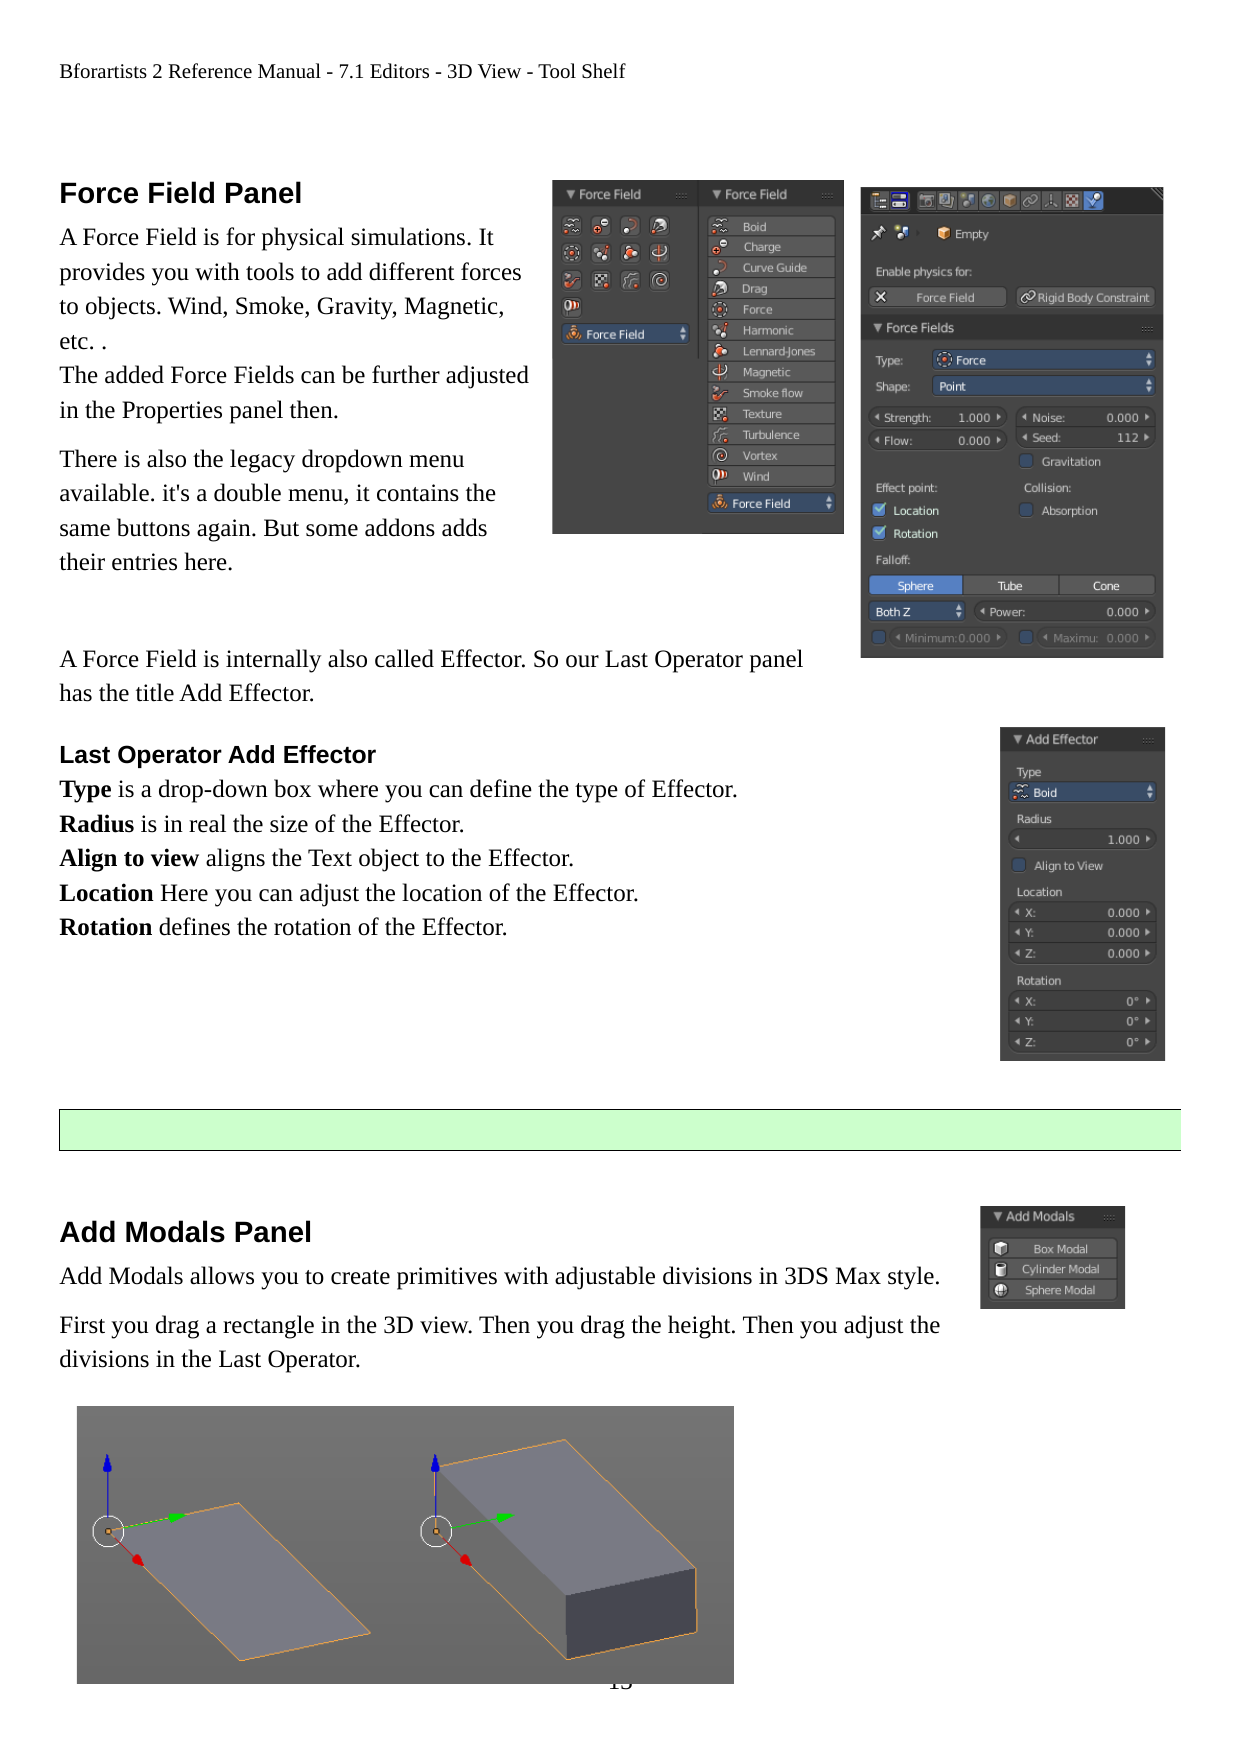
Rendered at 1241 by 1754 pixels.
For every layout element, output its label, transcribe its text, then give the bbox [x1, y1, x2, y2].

subtitle Last Operator Add Effector [59, 740, 1000, 768]
table_header [60, 1110, 1181, 1150]
text There is also the legacy dropdown menu available. it's a double menu, it contains the same buttons again. But some addons adds their entries here. [59, 444, 860, 576]
subtitle Add Modals Panel [59, 1215, 980, 1248]
picture [860, 187, 1164, 658]
picture [552, 180, 844, 534]
text A Force Field is for physical simulations. It provides you with tools to add different forces to objects. Wind, Smoke, Gravity, Magnetic, etc. . The added Force Fields can be further adjusted in the Properties panel then. [59, 222, 552, 424]
text A Force Field is internally also called Effector. So our Last Operator panel has the title Add Effector. [59, 644, 1181, 707]
picture [76, 1406, 734, 1684]
text Type is a drop-down box where you can define the type of Effector. Radius is in real the size of the Effector. Align to view aligns the Text object to the Effector. Location Here you can adjust the location of the Effector. Rotation defines the rotation of the Effector. [59, 774, 1000, 941]
subtitle Force Field Panel [59, 176, 1181, 210]
text First you drag a rectangle in the 3D view. Then you drag the height. Then you adjust the divisions in the Last Operator. [59, 1310, 1181, 1373]
text Add Modals allows you to create primitives with adjustable divisions in 3DS Max style. [59, 1261, 980, 1290]
picture [1000, 727, 1166, 1061]
picture [980, 1206, 1125, 1309]
subtitle [1125, 1215, 1181, 1248]
